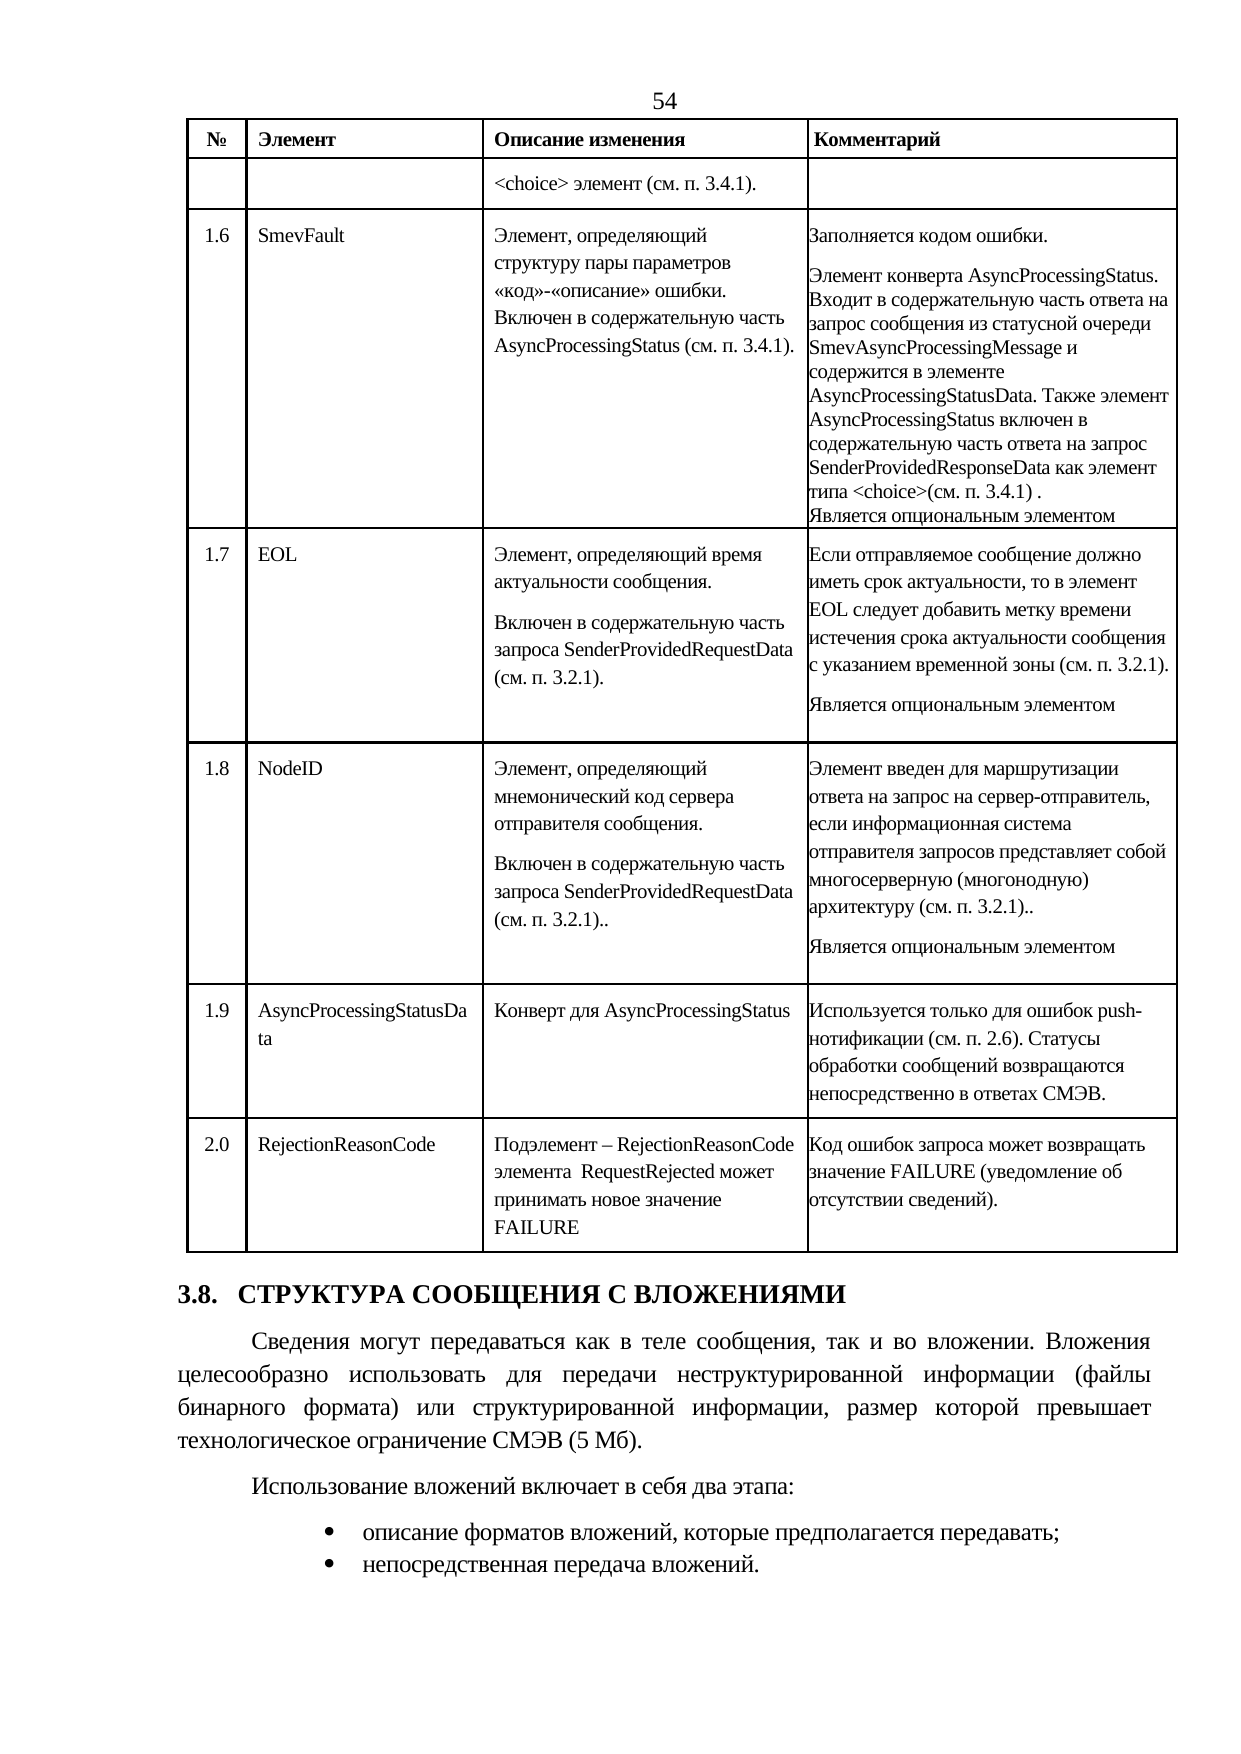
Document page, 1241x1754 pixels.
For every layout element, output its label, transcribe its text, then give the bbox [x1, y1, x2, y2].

table_header Комментарий [809, 120, 1176, 126]
table_cell Используется только для ошибок push-нотификации (см. п. 2.6). Статусы обработки сообщений возвращаются непосредственно в ответах СМЭВ. [809, 1105, 1176, 1117]
table_cell Код ошибок запроса может возвращать значение FAILURE (уведомление об отсутствии сведений). [809, 1211, 1176, 1251]
table_cell [189, 159, 245, 208]
table_cell SmevFault [248, 210, 482, 527]
table_cell Используется только для ошибок push-нотификации (см. п. 2.6). Статусы обработки сообщений возвращаются непосредственно в ответах СМЭВ. [809, 985, 1176, 998]
text Использование вложений включает в себя два этапа: [177, 1471, 1152, 1500]
table_cell RejectionReasonCode [248, 1119, 482, 1251]
table_header Комментарий [809, 151, 1176, 157]
table_header № [189, 120, 245, 157]
table_cell Элемент введен для маршрутизации ответа на запрос на сервер-отправитель, если информационная система отправителя запросов представляет собой многосерверную (многонодную) архитектуру (см. п. 3.2.1).. Является опциональным элементом [809, 958, 1176, 983]
table_cell 1.8 [189, 744, 245, 983]
table_header Элемент [248, 120, 482, 157]
list описание форматов вложений, которые предполагается передавать; [325, 1517, 1152, 1545]
subtitle Структура сообщения с вложениями [177, 1278, 1152, 1309]
table_cell NodeID [248, 744, 482, 983]
table_cell <choice> элемент (см. п. 3.4.1). [484, 159, 807, 208]
table_cell 2.0 [189, 1119, 245, 1251]
table_cell Подэлемент – RejectionReasonCode элемента RequestRejected может принимать новое значение FAILURE [484, 1119, 807, 1251]
table_header Описание изменения [484, 120, 807, 157]
table_cell Элемент, определяющий время актуальности сообщения. Включен в содержательную часть запроса SenderProvidedRequestData (см. п. 3.2.1). [484, 529, 807, 741]
table_cell EOL [248, 529, 482, 741]
table_cell [809, 159, 1176, 208]
table_cell Конверт для AsyncProcessingStatus [484, 985, 807, 1117]
table_cell Элемент, определяющий мнемонический код сервера отправителя сообщения. Включен в содержательную часть запроса SenderProvidedRequestData (см. п. 3.2.1).. [484, 744, 807, 983]
table_cell Код ошибок запроса может возвращать значение FAILURE (уведомление об отсутствии сведений). [809, 1119, 1176, 1132]
list непосредственная передача вложений. [325, 1549, 1152, 1578]
table_cell Если отправляемое сообщение должно иметь срок актуальности, то в элемент EOL следует добавить метку времени истечения срока актуальности сообщения с указанием временной зоны (см. п. 3.2.1). Является опциональным элементом [809, 529, 1176, 542]
table_cell Если отправляемое сообщение должно иметь срок актуальности, то в элемент EOL следует добавить метку времени истечения срока актуальности сообщения с указанием временной зоны (см. п. 3.2.1). Является опциональным элементом [809, 716, 1176, 741]
table_cell AsyncProcessingStatusData [248, 985, 482, 1117]
table_cell [248, 159, 482, 208]
text Сведения могут передаваться как в теле сообщения, так и во вложении. Вложения целесообразно использовать для передачи неструктурированной информации (файлы бинарного формата) или структурированной информации, размер которой превышает технологическое ограничение СМЭВ (5 Мб). [177, 1326, 1152, 1454]
table_cell 1.7 [189, 529, 245, 741]
table_cell Элемент, определяющий структуру пары параметров «код»-«описание» ошибки. Включен в содержательную часть AsyncProcessingStatus (см. п. 3.4.1). [484, 210, 807, 527]
table_cell 1.9 [189, 985, 245, 1117]
table_cell 1.6 [189, 210, 245, 527]
